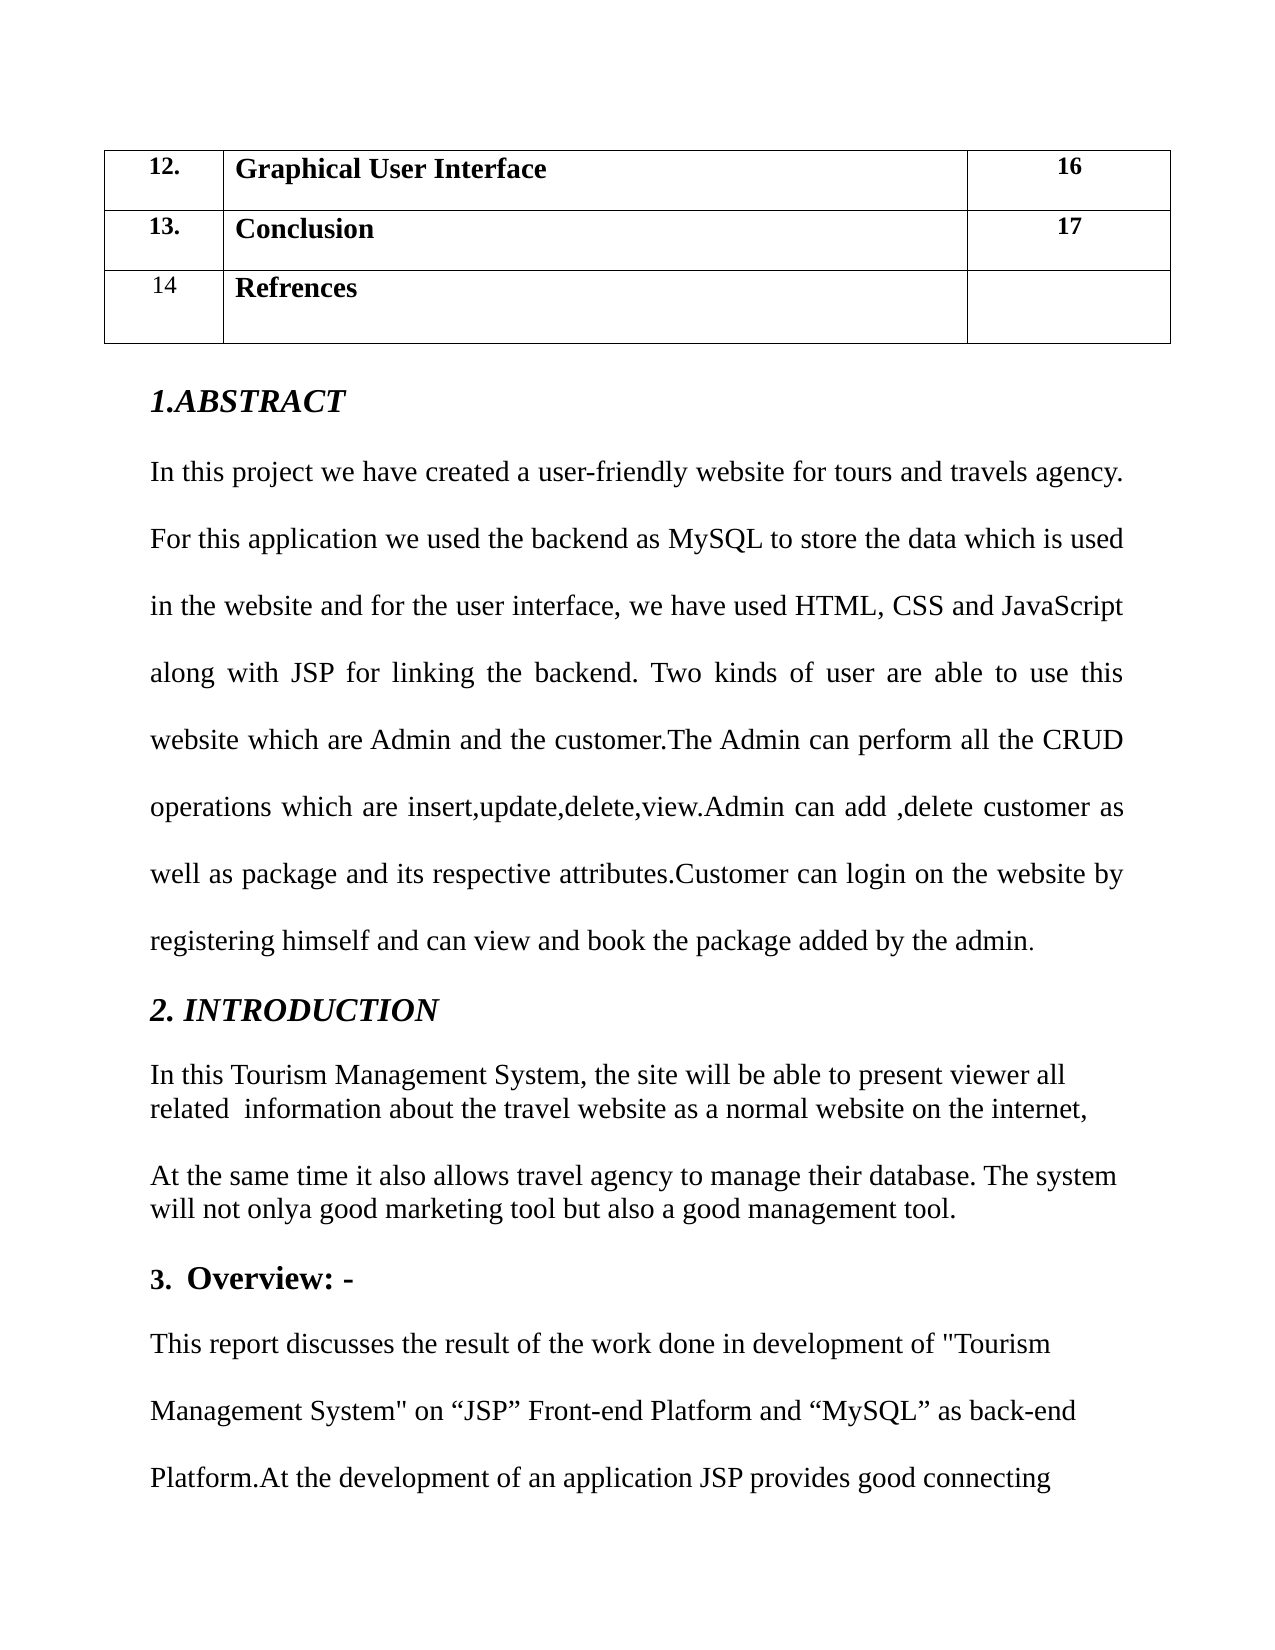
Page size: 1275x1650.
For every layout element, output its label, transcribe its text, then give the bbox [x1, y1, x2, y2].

table_cell Graphical User Interface [224, 151, 967, 210]
text 2. INTRODUCTION [150, 990, 1125, 1029]
text 3. Overview: - [150, 1259, 1125, 1297]
table_cell 14 [105, 271, 223, 342]
table_cell 13. [105, 211, 223, 269]
text This report discusses the result of the work done in development of "Tourism Management System" on “JSP” Front-end Platform and “MySQL” as back-end Platform.At the development of an application JSP provides good connecting [150, 1326, 1125, 1493]
table_cell [968, 271, 1170, 342]
table_cell 16 [968, 151, 1170, 210]
table_cell Conclusion [224, 211, 967, 269]
text 1.ABSTRACT [150, 382, 1125, 420]
text In this project we have created a user-friendly website for tours and travels agency. For this application we used the backend as MySQL to store the data which is used in the website and for the user interface, we have used HTML, CSS and JavaScript along with JSP for linking the backend. Two kinds of user are able to use this website which are Admin and the customer.The Admin can perform all the CRUD operations which are insert,update,delete,view.Admin can add ,delete customer as well as package and its respective attributes.Customer can login on the website by registering himself and can view and book the package added by the admin. [150, 454, 1125, 957]
text At the same time it also allows travel agency to manage their database. The system will not onlya good marketing tool but also a good management tool. [150, 1158, 1125, 1225]
text In this Tourism Management System, the site will be able to present viewer all related information about the travel website as a normal website on the internet, [150, 1057, 1125, 1124]
table_cell 17 [968, 211, 1170, 269]
table_cell Refrences [224, 271, 967, 342]
table_cell 12. [105, 151, 223, 210]
